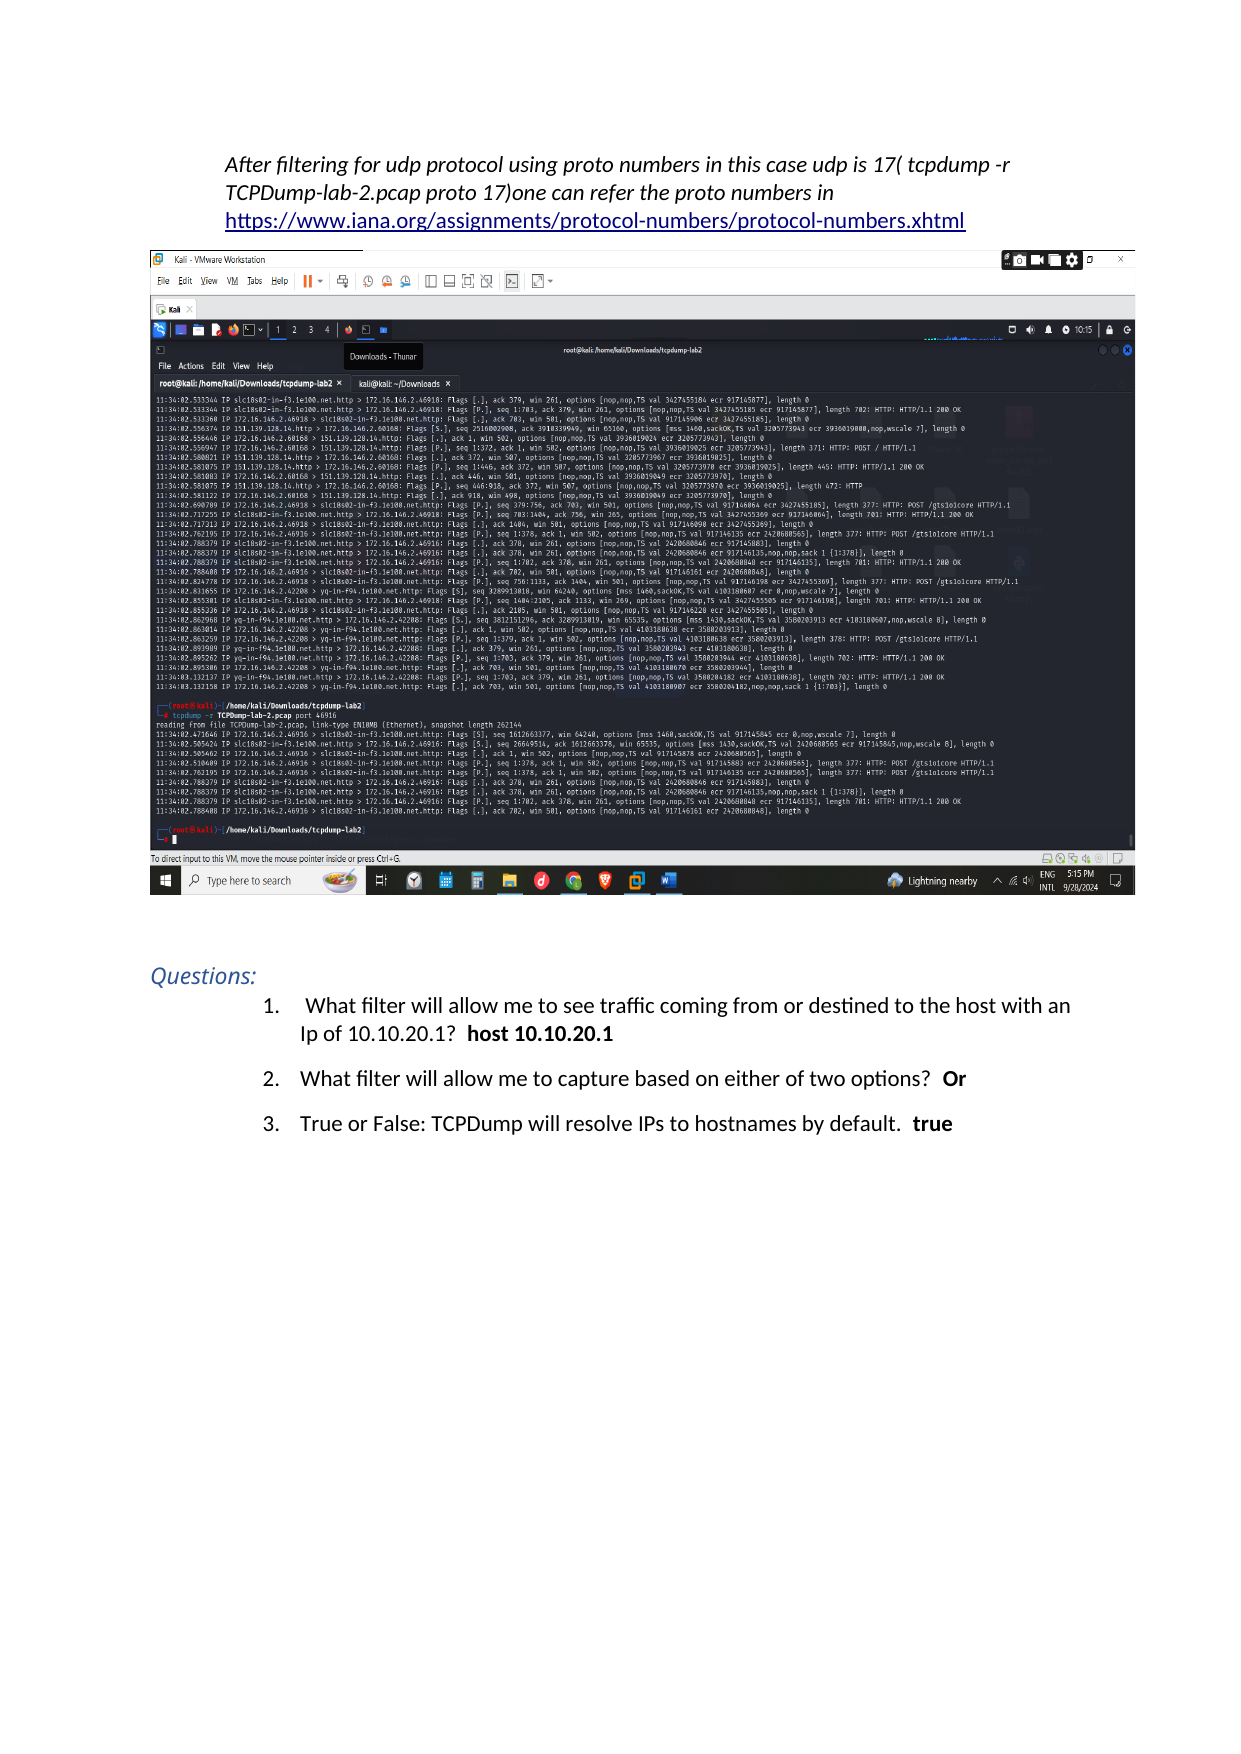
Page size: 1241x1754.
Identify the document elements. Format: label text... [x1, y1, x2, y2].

subtitle Questions: [150, 960, 1090, 991]
list True or False: TCPDump will resolve IPs to hostnames by default. true [262, 1109, 1090, 1137]
text After filtering for udp protocol using proto numbers in this case udp is 17( tcpdump -r TCPDump-lab-2.pcap proto 17)one can refer the proto numbers in https://www.iana.org/assignments/protocol-numbers/protocol-numbers.xhtml [225, 150, 1090, 234]
list What filter will allow me to see traffic coming from or destined to the host with an Ip of 10.10.20.1? host 10.10.20.1 [262, 991, 1090, 1047]
list What filter will allow me to capture based on either of two options? Or [262, 1064, 1090, 1092]
